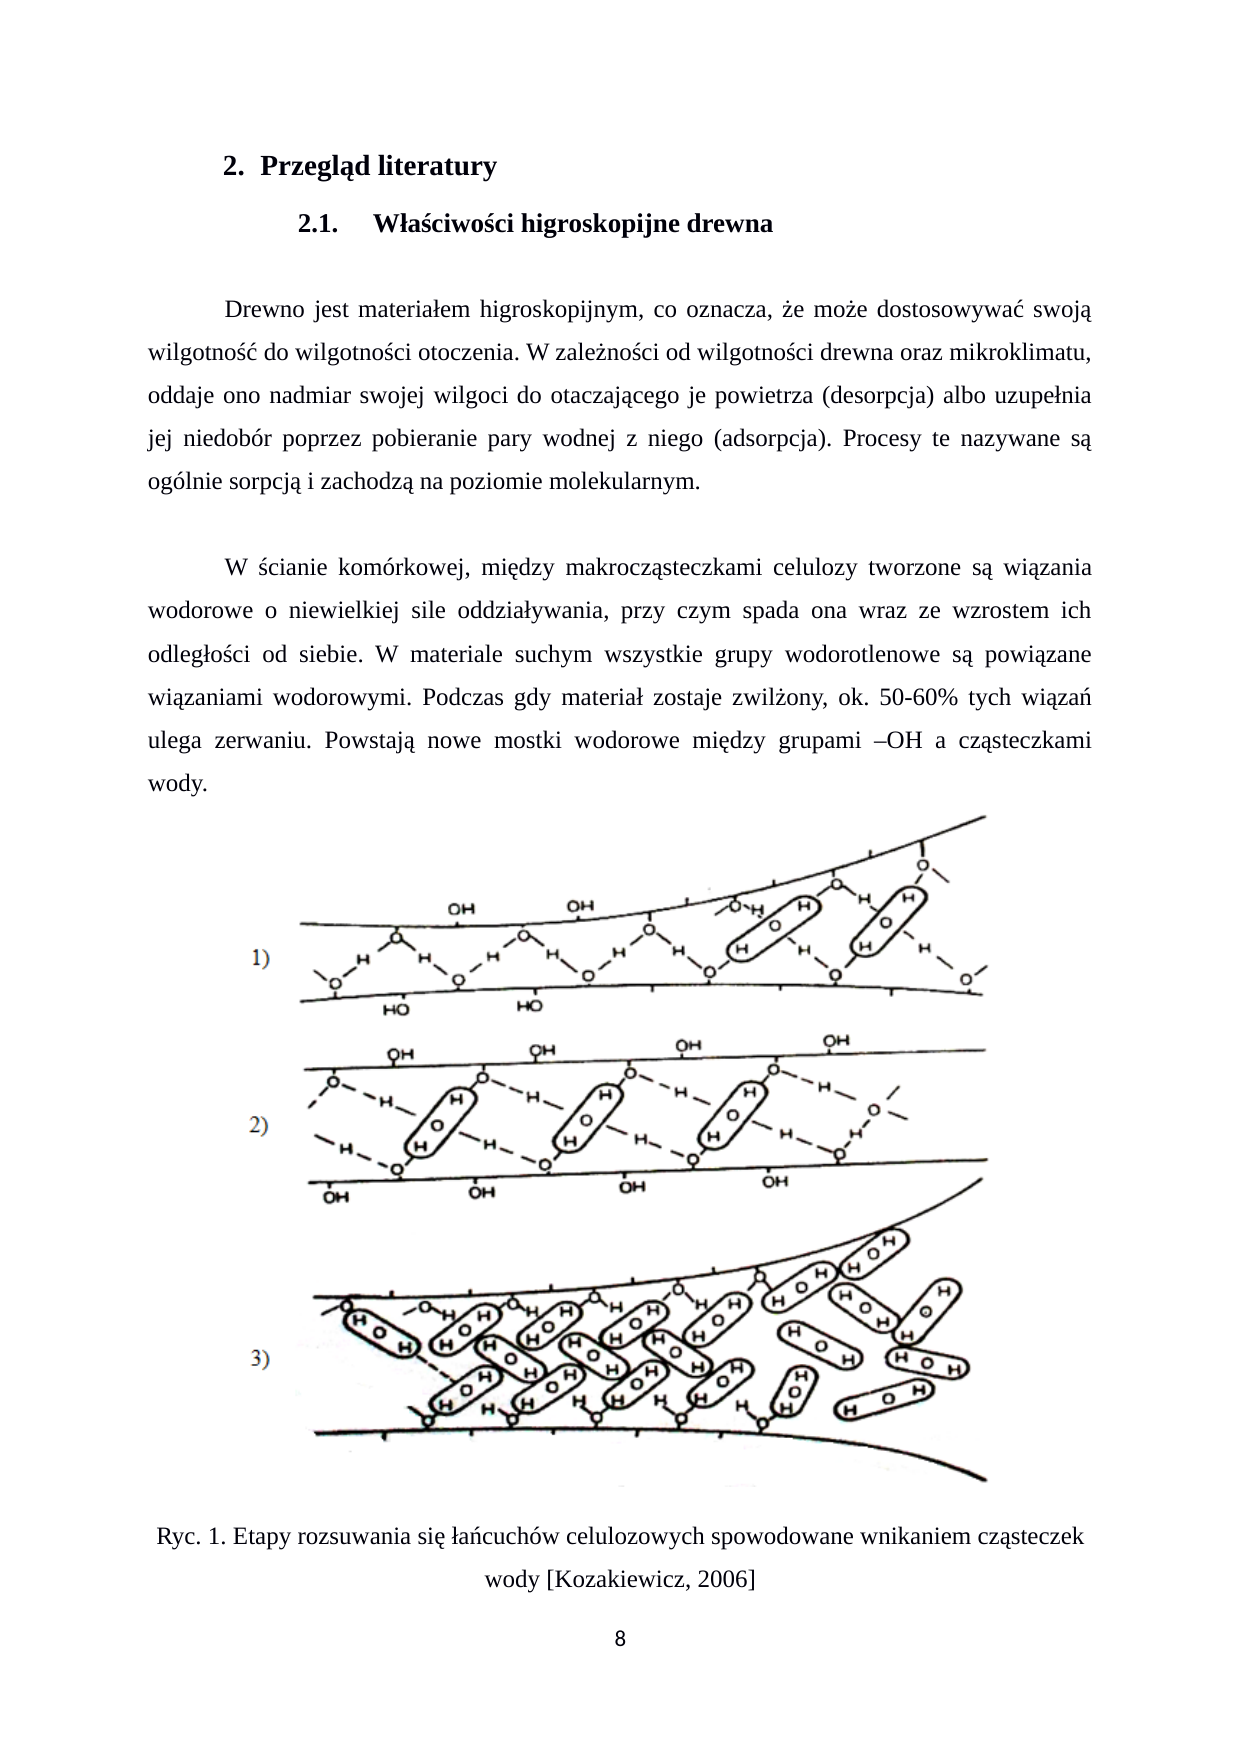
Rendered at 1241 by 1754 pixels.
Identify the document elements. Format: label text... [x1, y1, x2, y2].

subtitle Właściwości higroskopijne drewna [298, 207, 1093, 238]
text Drewno jest materiałem higroskopijnym, co oznacza, że może dostosowywać swoją wilgotność do wilgotności otoczenia. W zależności od wilgotności drewna oraz mikroklimatu, oddaje ono nadmiar swojej wilgoci do otaczającego je powietrza (desorpcja) albo uzupełnia jej niedobór poprzez pobieranie pary wodnej z niego (adsorpcja). Procesy te nazywane są ogólnie sorpcją i zachodzą na poziomie molekularnym. [148, 294, 1093, 495]
text W ścianie komórkowej, między makrocząsteczkami celulozy tworzone są wiązania wodorowe o niewielkiej sile oddziaływania, przy czym spada ona wraz ze wzrostem ich odległości od siebie. W materiale suchym wszystkie grupy wodorotlenowe są powiązane wiązaniami wodorowymi. Podczas gdy materiał zostaje zwilżony, ok. 50-60% tych wiązań ulega zerwaniu. Powstają nowe mostki wodorowe między grupami –OH a cząsteczkami wody. [148, 552, 1093, 797]
picture [248, 811, 992, 1487]
text Ryc. 1. Etapy rozsuwania się łańcuchów celulozowych spowodowane wnikaniem cząsteczek wody [Kozakiewicz, 2006] [148, 1521, 1093, 1593]
subtitle Przegląd literatury [223, 148, 1093, 181]
